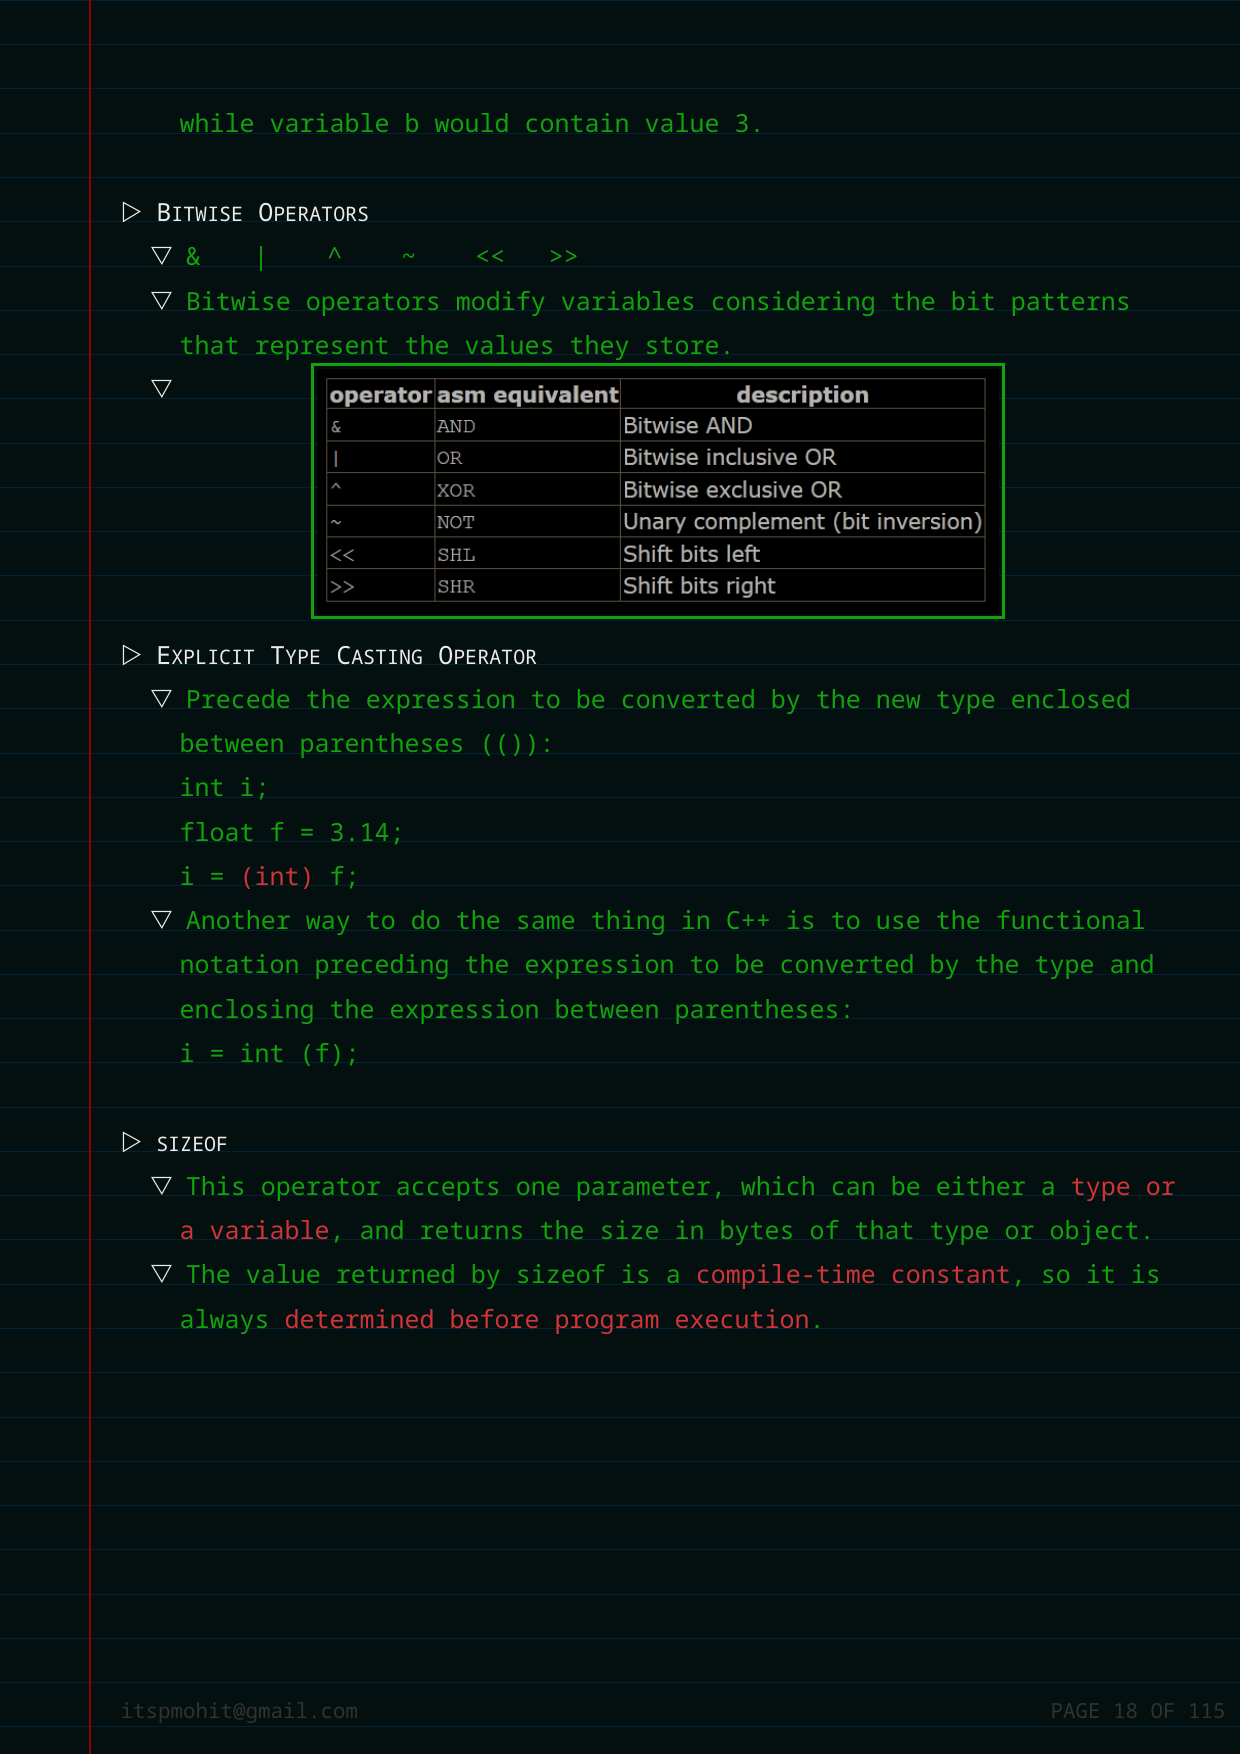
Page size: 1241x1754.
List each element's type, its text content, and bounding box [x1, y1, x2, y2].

list Precede the expression to be converted by the new type enclosed between parentheses (()): int i; float f = 3.14; i = (int) f; [150, 673, 1196, 894]
picture [317, 369, 1000, 614]
list Bitwise operators modify variables considering the bit patterns that represent the values they store. [150, 274, 1196, 363]
list The value returned by sizeof is a compile-time constant, so it is always determined before program execution. [150, 1248, 1196, 1381]
list & | ^ ~ << >> [150, 230, 1196, 274]
list Another way to do the same thing in C++ is to use the functional notation preceding the expression to be converted by the type and enclosing the expression between parentheses: i = int (f); [150, 894, 1196, 1116]
subtitle Bitwise Operators [120, 186, 1196, 230]
subtitle sizeof [120, 1116, 1196, 1160]
subtitle Explicit Type Casting Operator [120, 629, 1196, 673]
list This operator accepts one parameter, which can be either a type or a variable, and returns the size in bytes of that type or object. [150, 1160, 1196, 1248]
list while variable b would contain value 3. [150, 97, 1196, 186]
